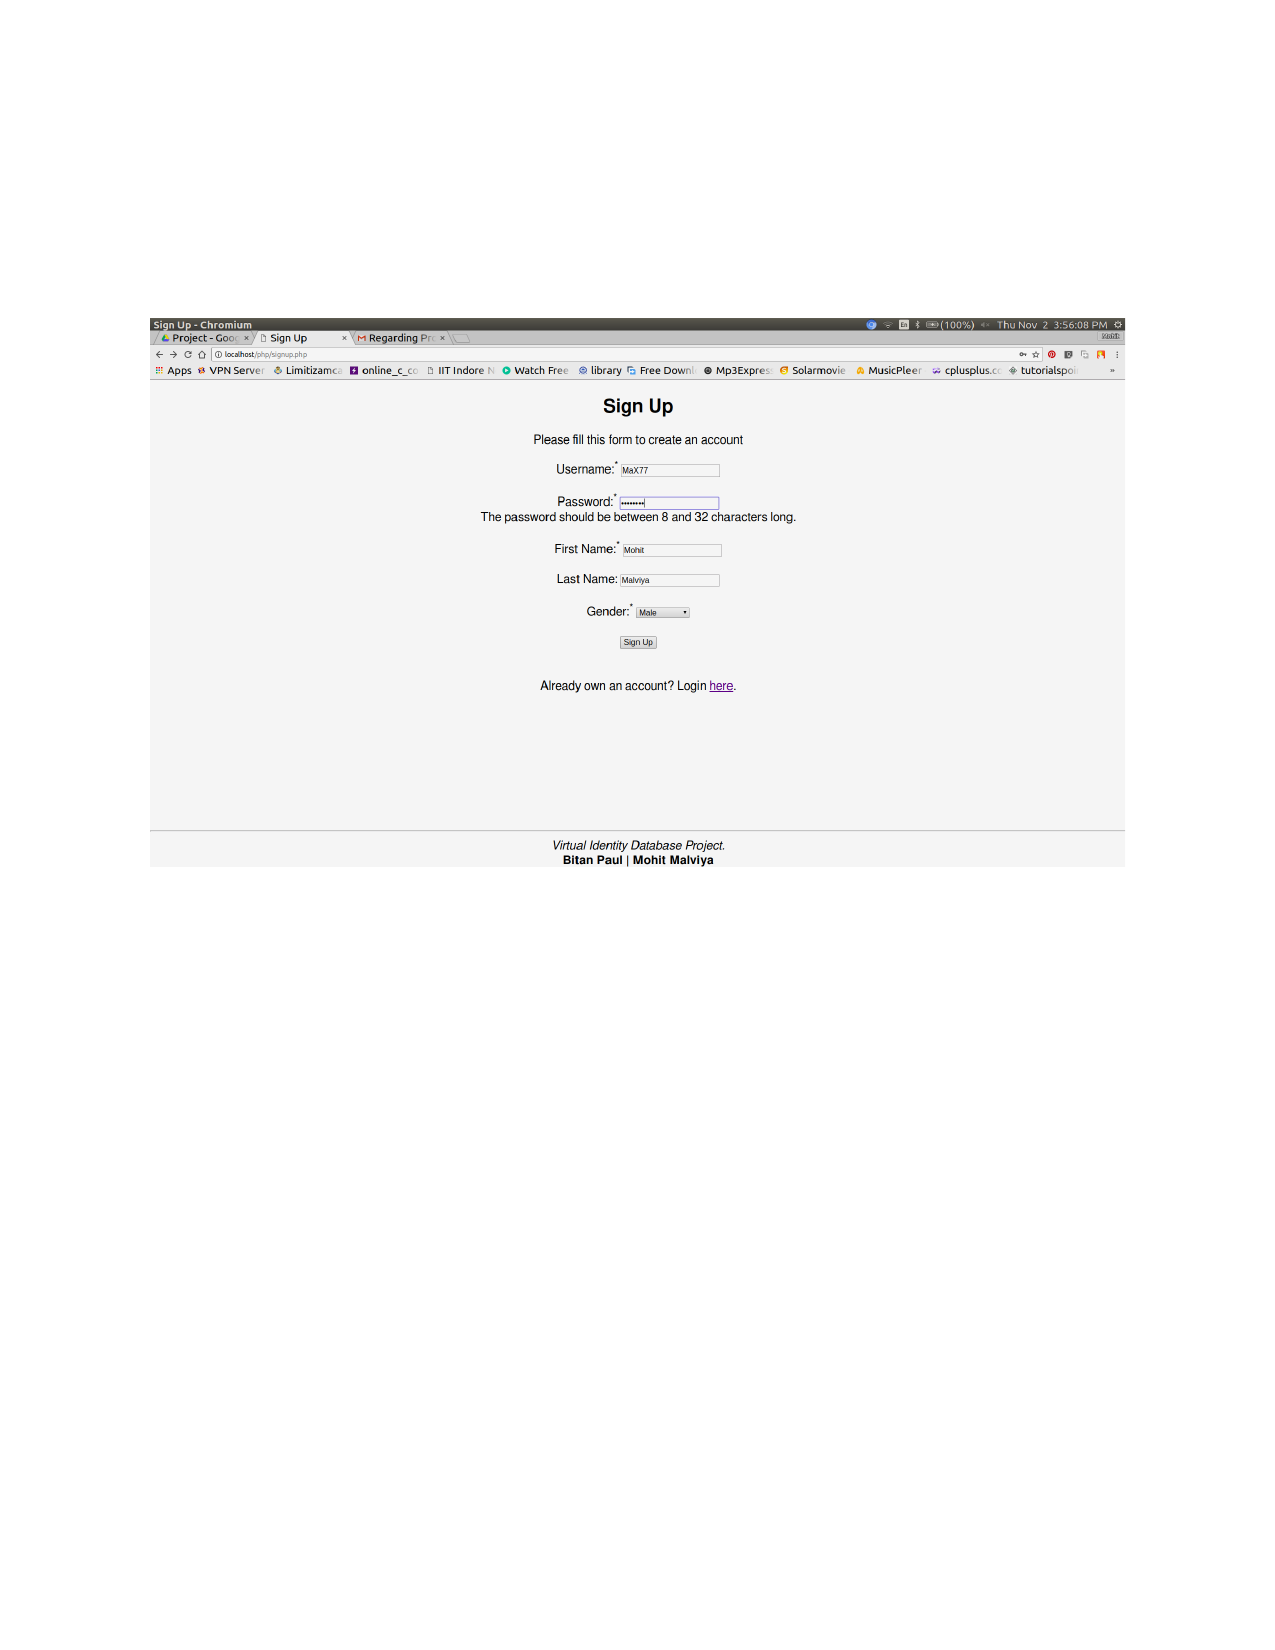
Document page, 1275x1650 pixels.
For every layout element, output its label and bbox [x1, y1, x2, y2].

picture [150, 318, 1125, 867]
